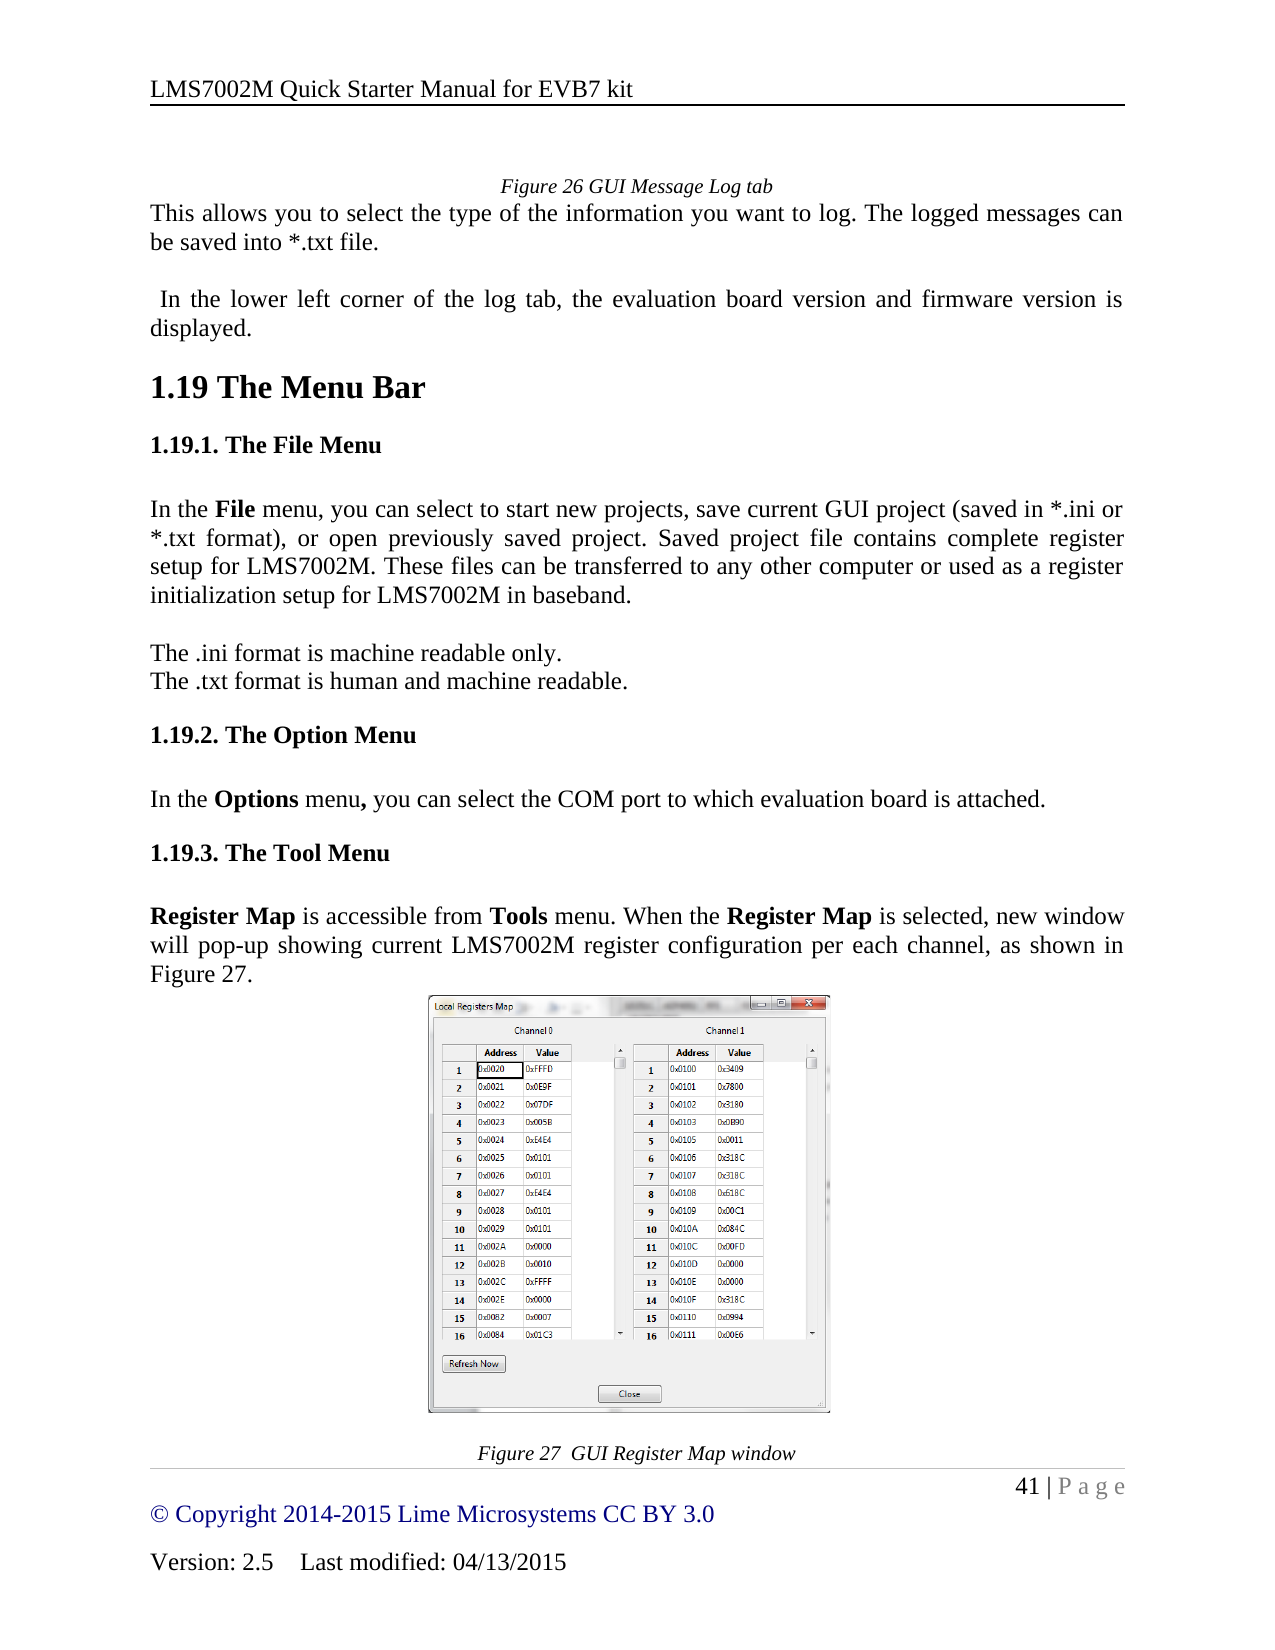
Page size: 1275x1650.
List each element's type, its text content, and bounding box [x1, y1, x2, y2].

text Figure 27 GUI Register Map window [150, 1441, 1125, 1465]
text In the lower left corner of the log tab, the evaluation board version and firmware version is displayed. [150, 284, 1125, 342]
text In the File menu, you can select to start new projects, save current GUI project (saved in *.ini or *.txt format), or open previously saved project. Saved project file contains complete register setup for LMS7002M. These files can be transferred to any other computer or used as a register initialization setup for LMS7002M in baseband. [150, 494, 1125, 609]
subtitle The File Menu [150, 430, 1125, 459]
text Register Map is accessible from Tools menu. When the Register Map is selected, new window will pop-up showing current LMS7002M register configuration per each channel, as shown in Figure 27. [150, 901, 1125, 988]
text Figure 26 GUI Message Log tab [150, 174, 1125, 198]
text In the Options menu, you can select the COM port to which evaluation board is attached. [150, 784, 1125, 813]
text The .ini format is machine readable only. [150, 638, 1125, 666]
subtitle The Option Menu [150, 720, 1125, 749]
picture [428, 995, 831, 1413]
text The .txt format is human and machine readable. [150, 666, 1125, 695]
subtitle The Menu Bar [150, 367, 1125, 405]
text This allows you to select the type of the information you want to log. The logged messages can be saved into *.txt file. [150, 198, 1125, 256]
subtitle The Tool Menu [150, 838, 1125, 866]
